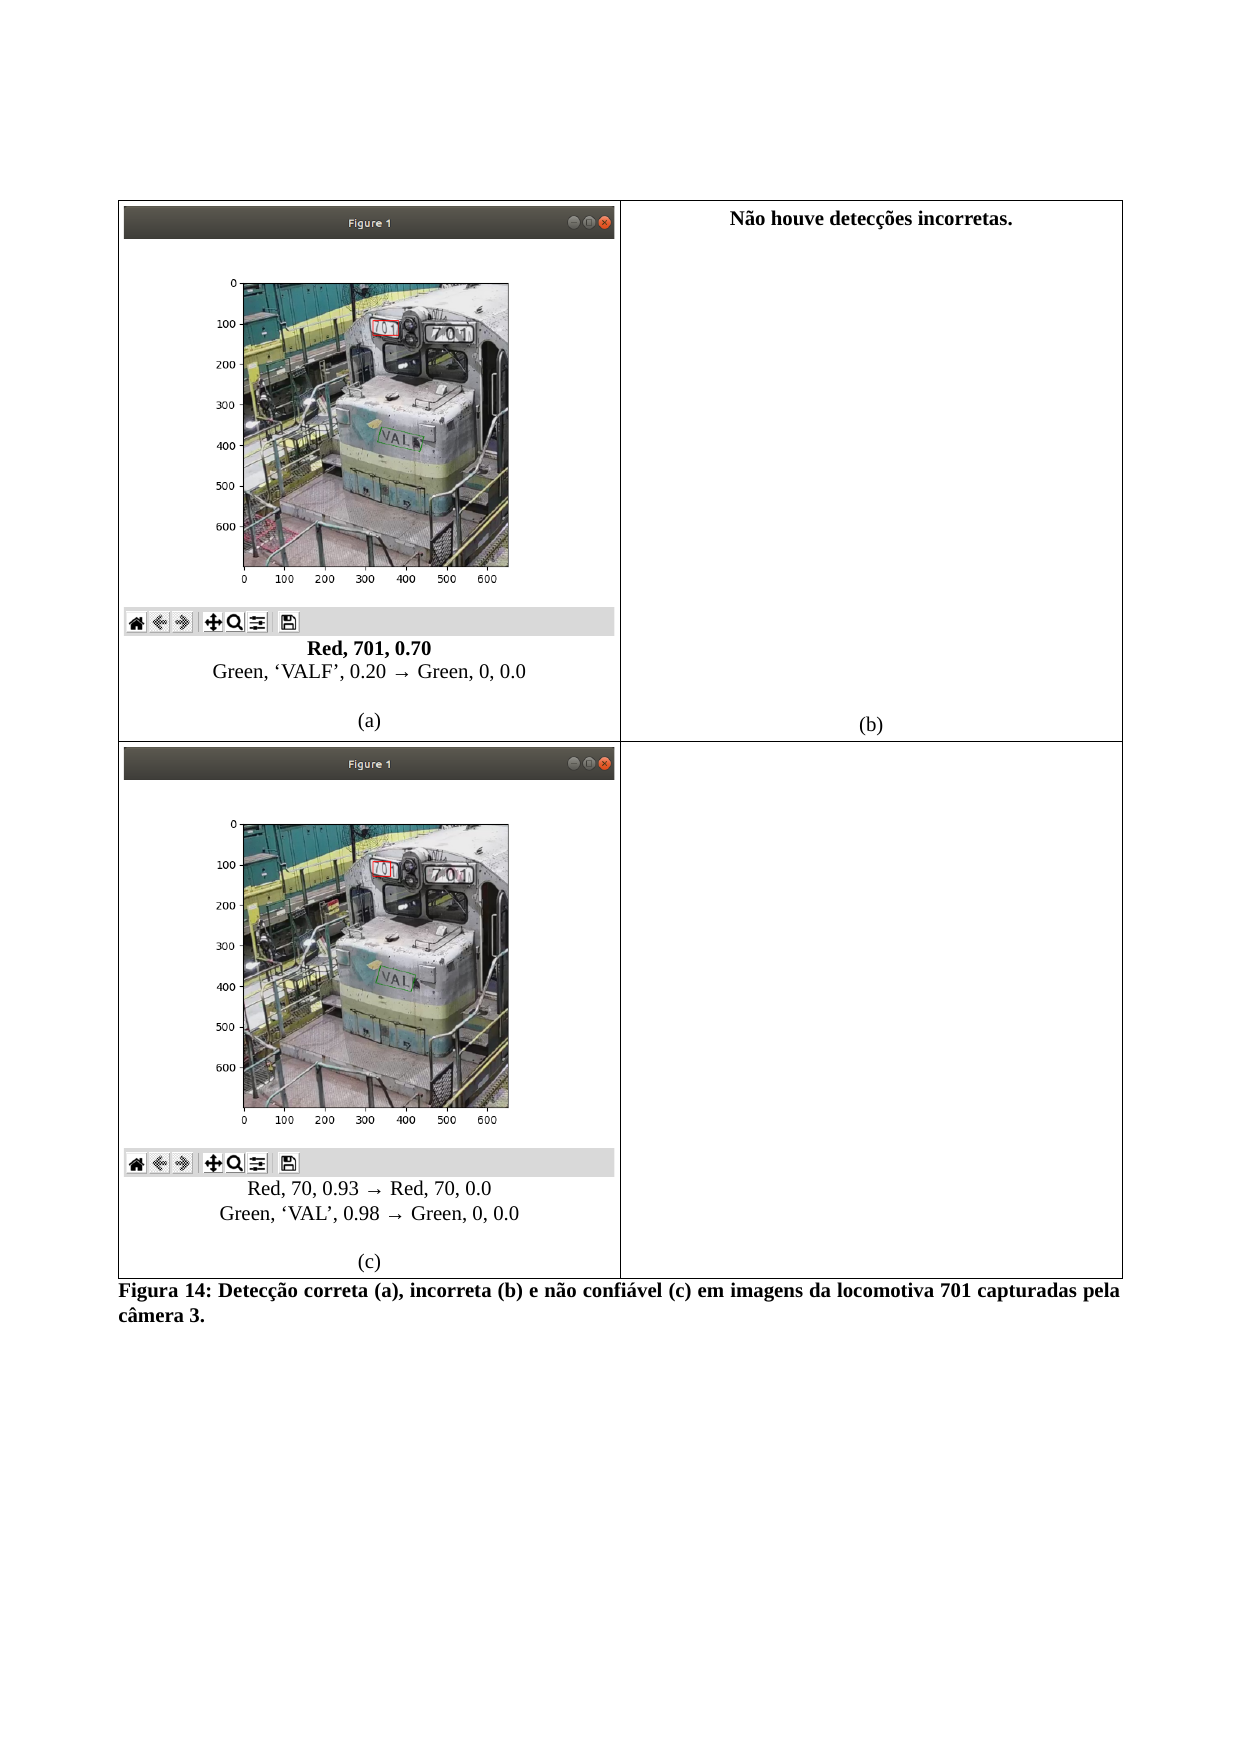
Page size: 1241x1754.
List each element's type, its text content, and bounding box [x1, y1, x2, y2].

table_cell Red, 70, 0.93 → Red, 70, 0.0 Green, ‘VAL’, 0.98 → Green, 0, 0.0 (c) [119, 742, 620, 1278]
table_cell [621, 742, 1122, 1278]
picture [123, 206, 615, 636]
table_header Red, 701, 0.70 Green, ‘VALF’, 0.20 → Green, 0, 0.0 (a) [119, 201, 620, 741]
text Figura 14: Detecção correta (a), incorreta (b) e não confiável (c) em imagens da locomotiva 701 capturadas pela câmera 3. [118, 1279, 1122, 1327]
picture [123, 747, 615, 1177]
table_header Não houve detecções incorretas. (b) [621, 201, 1122, 741]
